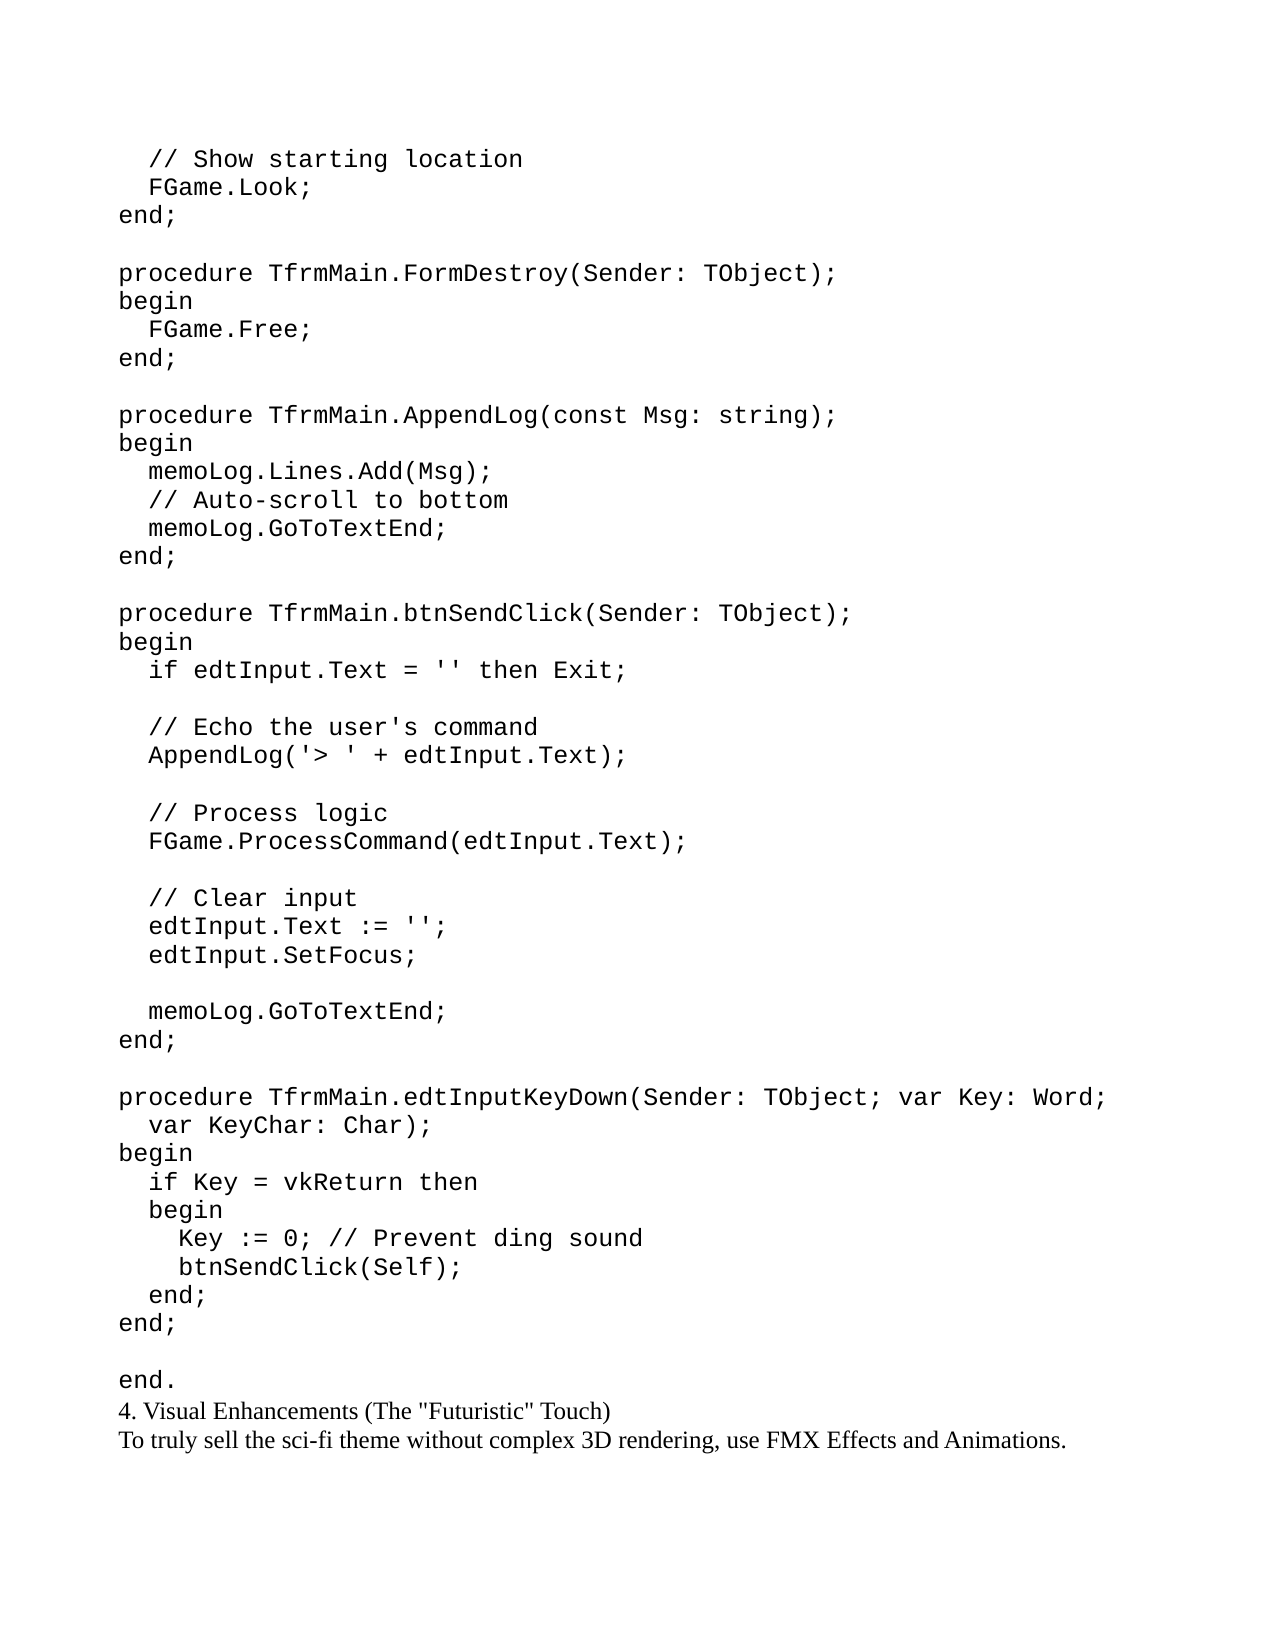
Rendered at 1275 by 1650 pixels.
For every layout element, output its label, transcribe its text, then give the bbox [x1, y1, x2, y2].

text procedure TfrmMain.edtInputKeyDown(Sender: TObject; var Key: Word; [118, 1084, 1157, 1113]
text 4. Visual Enhancements (The "Futuristic" Touch) [118, 1396, 1157, 1425]
text begin [118, 288, 1157, 317]
text end; [118, 544, 1157, 572]
text FGame.ProcessCommand(edtInput.Text); [118, 828, 1157, 857]
text FGame.Free; [118, 317, 1157, 345]
text if Key = vkReturn then [118, 1169, 1157, 1198]
text var KeyChar: Char); [118, 1113, 1157, 1141]
text To truly sell the sci-fi theme without complex 3D rendering, use FMX Effects and Animations. [118, 1425, 1157, 1454]
text end. [118, 1368, 1157, 1396]
text Key := 0; // Prevent ding sound [118, 1226, 1157, 1254]
text AppendLog('> ' + edtInput.Text); [118, 743, 1157, 771]
text edtInput.SetFocus; [118, 942, 1157, 971]
text memoLog.GoToTextEnd; [118, 999, 1157, 1027]
text memoLog.Lines.Add(Msg); [118, 459, 1157, 487]
text end; [118, 1283, 1157, 1311]
text begin [118, 1198, 1157, 1226]
text // Auto-scroll to bottom [118, 487, 1157, 516]
text btnSendClick(Self); [118, 1254, 1157, 1283]
text // Clear input [118, 886, 1157, 914]
text FGame.Look; [118, 175, 1157, 203]
text // Echo the user's command [118, 715, 1157, 743]
text end; [118, 1027, 1157, 1056]
text procedure TfrmMain.AppendLog(const Msg: string); [118, 402, 1157, 431]
text if edtInput.Text = '' then Exit; [118, 658, 1157, 686]
text end; [118, 203, 1157, 231]
text // Show starting location [118, 146, 1157, 175]
text end; [118, 345, 1157, 373]
text end; [118, 1311, 1157, 1339]
text procedure TfrmMain.FormDestroy(Sender: TObject); [118, 260, 1157, 288]
text begin [118, 431, 1157, 459]
text memoLog.GoToTextEnd; [118, 516, 1157, 544]
text begin [118, 1141, 1157, 1169]
text edtInput.Text := ''; [118, 914, 1157, 942]
text begin [118, 629, 1157, 658]
text // Process logic [118, 800, 1157, 828]
text procedure TfrmMain.btnSendClick(Sender: TObject); [118, 601, 1157, 629]
